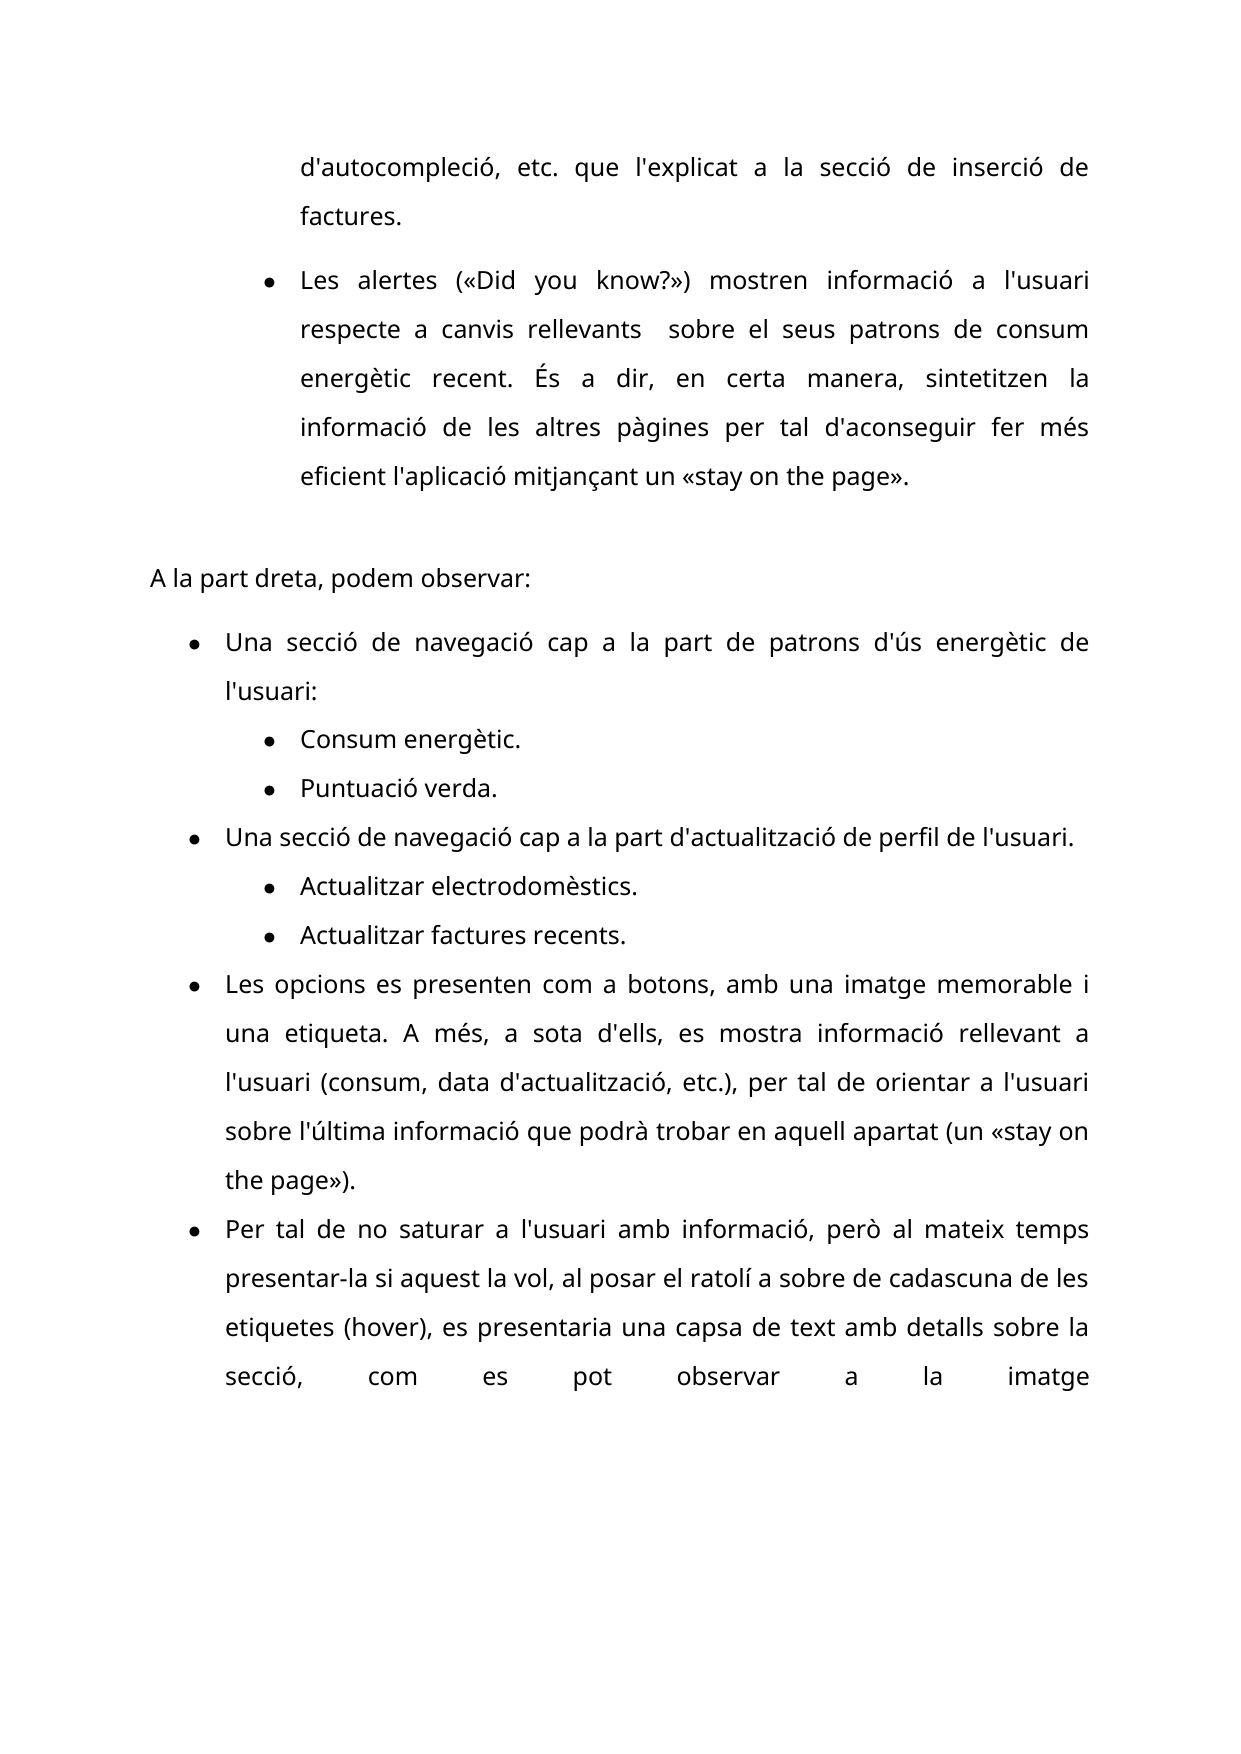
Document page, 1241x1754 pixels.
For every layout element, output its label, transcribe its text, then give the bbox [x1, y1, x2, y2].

list Les opcions es presenten com a botons, amb una imatge memorable i una etiqueta. A més, a sota d'ells, es mostra informació rellevant a l'usuari (consum, data d'actualització, etc.), per tal de orientar a l'usuari sobre l'última informació que podrà trobar en aquell apartat (un «stay on the page»). [187, 967, 1091, 1197]
list Una secció de navegació cap a la part d'actualització de perfil de l'usuari. [187, 820, 1091, 854]
text A la part dreta, podem observar: [150, 561, 1091, 595]
list Actualitzar electrodomèstics. [262, 869, 1091, 903]
list Les alertes («Did you know?») mostren informació a l'usuari respecte a canvis rellevants sobre el seus patrons de consum energètic recent. És a dir, en certa manera, sintetitzen la informació de les altres pàgines per tal d'aconseguir fer més eficient l'aplicació mitjançant un «stay on the page». [262, 262, 1091, 492]
list Actualitzar factures recents. [262, 918, 1091, 952]
list Consum energètic. [262, 722, 1091, 756]
list Puntuació verda. [262, 771, 1091, 805]
list Una secció de navegació cap a la part de patrons d'ús energètic de l'usuari: [187, 624, 1091, 707]
text d'autocompleció, etc. que l'explicat a la secció de inserció de factures. [300, 150, 1091, 233]
list Per tal de no saturar a l'usuari amb informació, però al mateix temps presentar-la si aquest la vol, al posar el ratolí a sobre de cadascuna de les etiquetes (hover), es presentaria una capsa de text amb detalls sobre la secció, com es pot observar a la imatge. [187, 1212, 1091, 1393]
